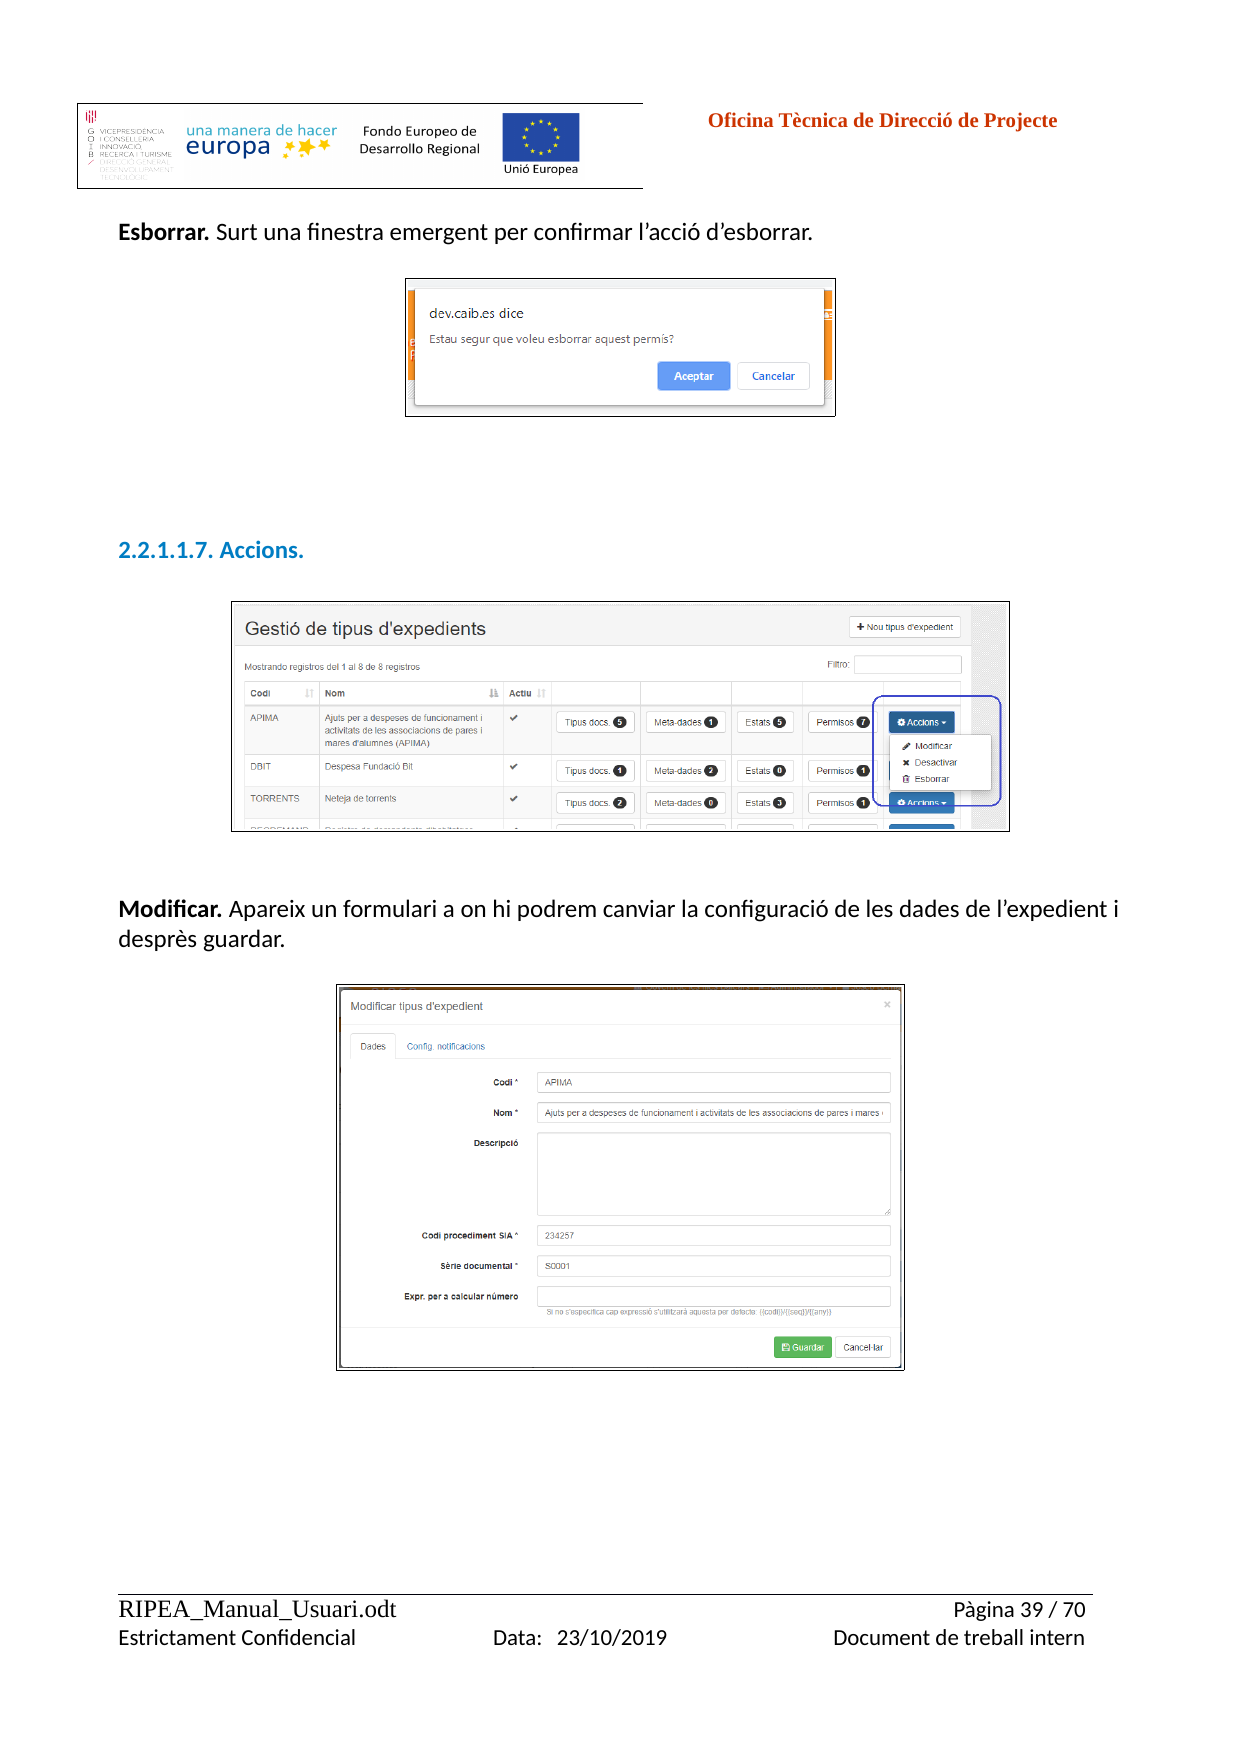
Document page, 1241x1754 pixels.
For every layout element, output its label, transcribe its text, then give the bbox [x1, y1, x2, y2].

subtitle 2.2.1.1.7. Accions. [118, 534, 1122, 564]
picture [184, 108, 585, 182]
picture [408, 280, 833, 414]
text Esborrar. Surt una finestra emergent per confirmar l’acció d’esborrar. [118, 216, 1122, 247]
picture [82, 108, 178, 182]
picture [339, 987, 902, 1368]
picture [234, 604, 1007, 829]
text Modificar. Apareix un formulari a on hi podrem canviar la configuració de les dades de l’expedient i desprès guardar. [118, 893, 1122, 954]
